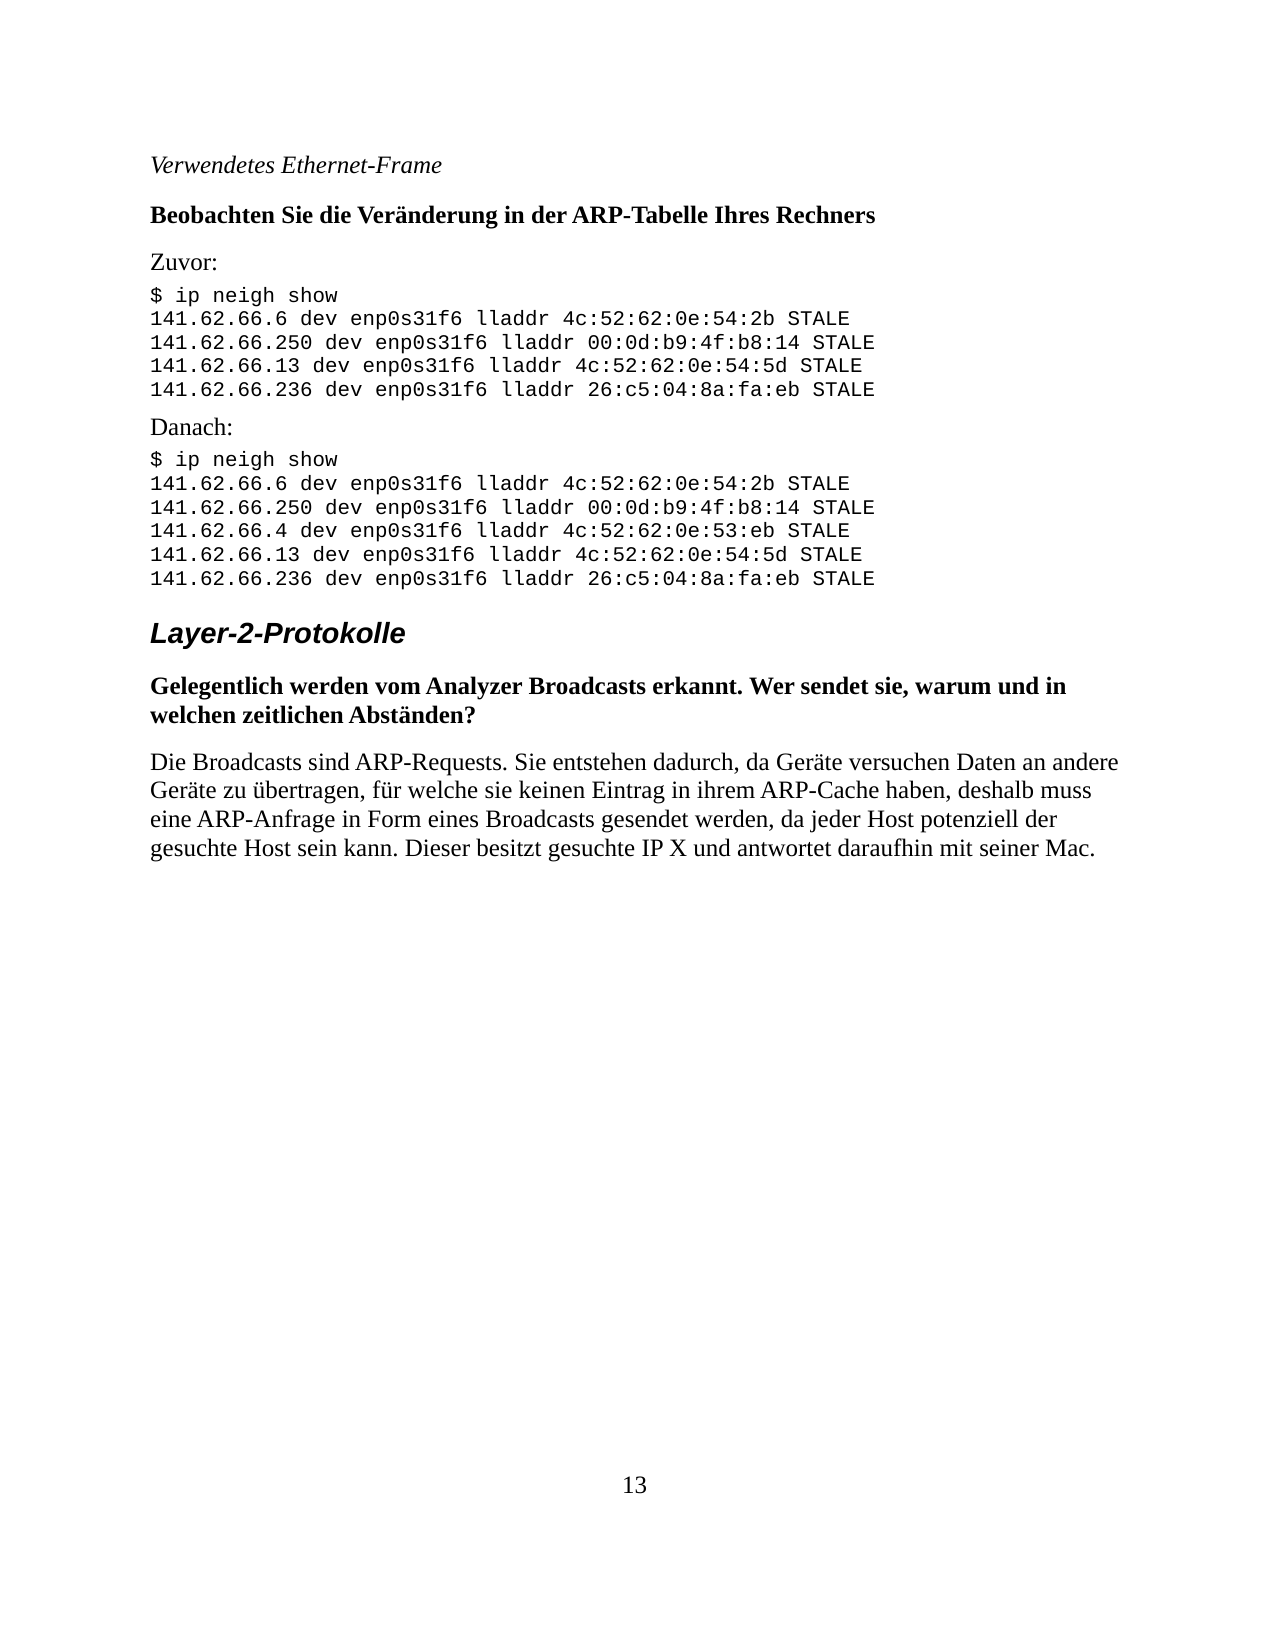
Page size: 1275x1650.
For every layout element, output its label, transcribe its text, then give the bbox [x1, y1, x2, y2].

subtitle Layer-2-Protokolle [150, 616, 1125, 650]
text 141.62.66.13 dev enp0s31f6 lladdr 4c:52:62:0e:54:5d STALE [150, 544, 1125, 568]
text Zuvor: [150, 247, 1125, 276]
text 141.62.66.6 dev enp0s31f6 lladdr 4c:52:62:0e:54:2b STALE [150, 308, 1125, 332]
text Beobachten Sie die Veränderung in der ARP-Tabelle Ihres Rechners [150, 200, 1125, 229]
text 141.62.66.13 dev enp0s31f6 lladdr 4c:52:62:0e:54:5d STALE [150, 356, 1125, 379]
text 141.62.66.236 dev enp0s31f6 lladdr 26:c5:04:8a:fa:eb STALE [150, 379, 1125, 403]
text 141.62.66.250 dev enp0s31f6 lladdr 00:0d:b9:4f:b8:14 STALE [150, 497, 1125, 520]
text 141.62.66.6 dev enp0s31f6 lladdr 4c:52:62:0e:54:2b STALE [150, 473, 1125, 497]
text Gelegentlich werden vom Analyzer Broadcasts erkannt. Wer sendet sie, warum und in welchen zeitlichen Abständen? [150, 671, 1125, 729]
text 141.62.66.236 dev enp0s31f6 lladdr 26:c5:04:8a:fa:eb STALE [150, 568, 1125, 591]
text Danach: [150, 412, 1125, 441]
text Die Broadcasts sind ARP-Requests. Sie entstehen dadurch, da Geräte versuchen Daten an andere Geräte zu übertragen, für welche sie keinen Eintrag in ihrem ARP-Cache haben, deshalb muss eine ARP-Anfrage in Form eines Broadcasts gesendet werden, da jeder Host potenziell der gesuchte Host sein kann. Dieser besitzt gesuchte IP X und antwortet daraufhin mit seiner Mac. [150, 747, 1125, 862]
text $ ip neigh show [150, 449, 1125, 473]
text 141.62.66.250 dev enp0s31f6 lladdr 00:0d:b9:4f:b8:14 STALE [150, 332, 1125, 356]
text $ ip neigh show [150, 284, 1125, 308]
text Verwendetes Ethernet-Frame [150, 150, 1125, 179]
text 141.62.66.4 dev enp0s31f6 lladdr 4c:52:62:0e:53:eb STALE [150, 520, 1125, 544]
